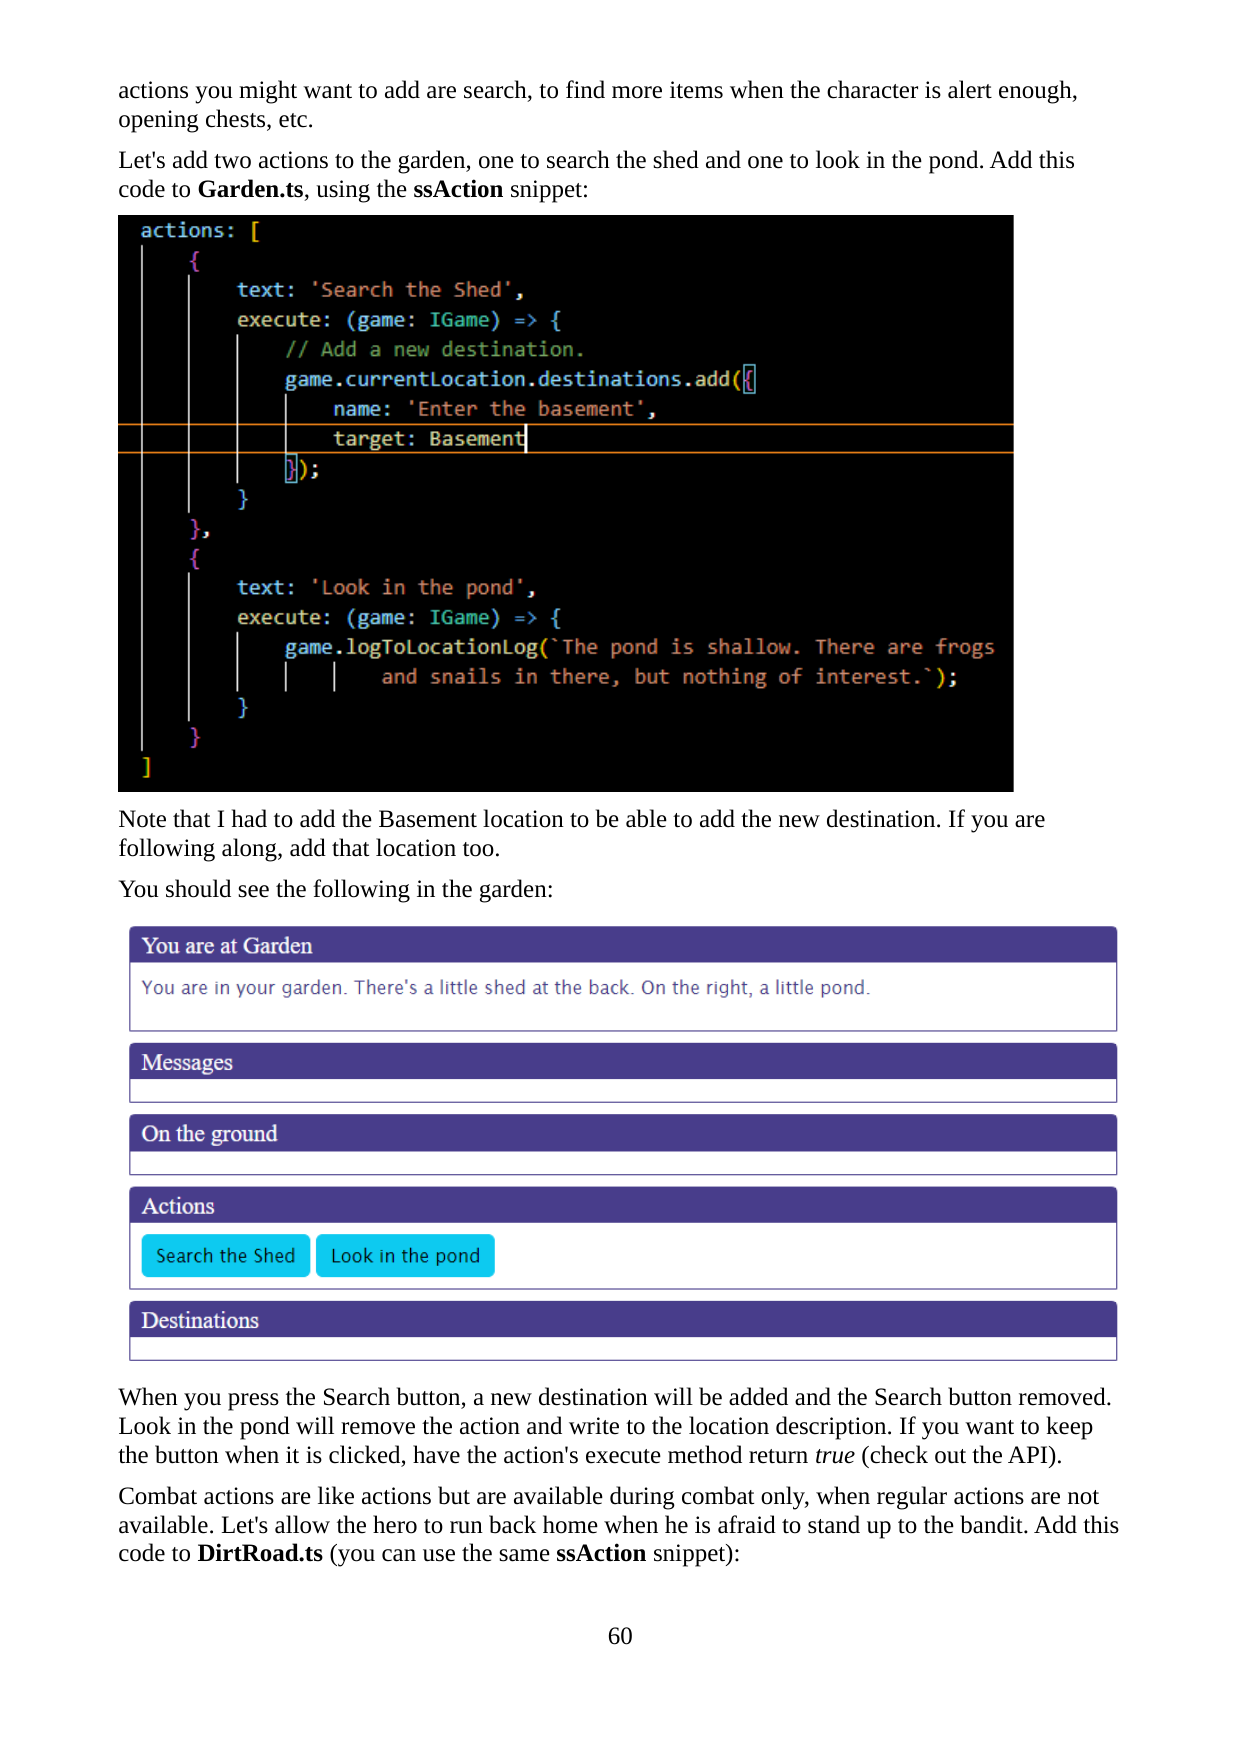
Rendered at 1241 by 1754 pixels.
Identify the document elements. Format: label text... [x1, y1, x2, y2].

text Let's add two actions to the garden, one to search the shed and one to look in the pond. Add this code to Garden.ts, using the ssAction snippet: [118, 145, 1122, 202]
text When you press the Search button, a new destination will be added and the Search button removed. Look in the pond will remove the action and write to the location description. If you want to keep the button when it is clicked, have the action's execute method return true (check out the API). [118, 1382, 1122, 1468]
text You should see the following in the garden: [118, 874, 1122, 903]
text Note that I had to add the Basement location to be able to add the new destination. If you are following along, add that location too. [118, 804, 1122, 862]
text actions you might want to add are search, to find more items when the character is alert enough, opening chests, etc. [118, 75, 1122, 132]
text Combat actions are like actions but are available during combat only, when regular actions are not available. Let's allow the hero to run back home when he is afraid to stand up to the bandit. Add this code to DirtRoad.ts (you can use the same ssAction snippet): [118, 1481, 1122, 1567]
